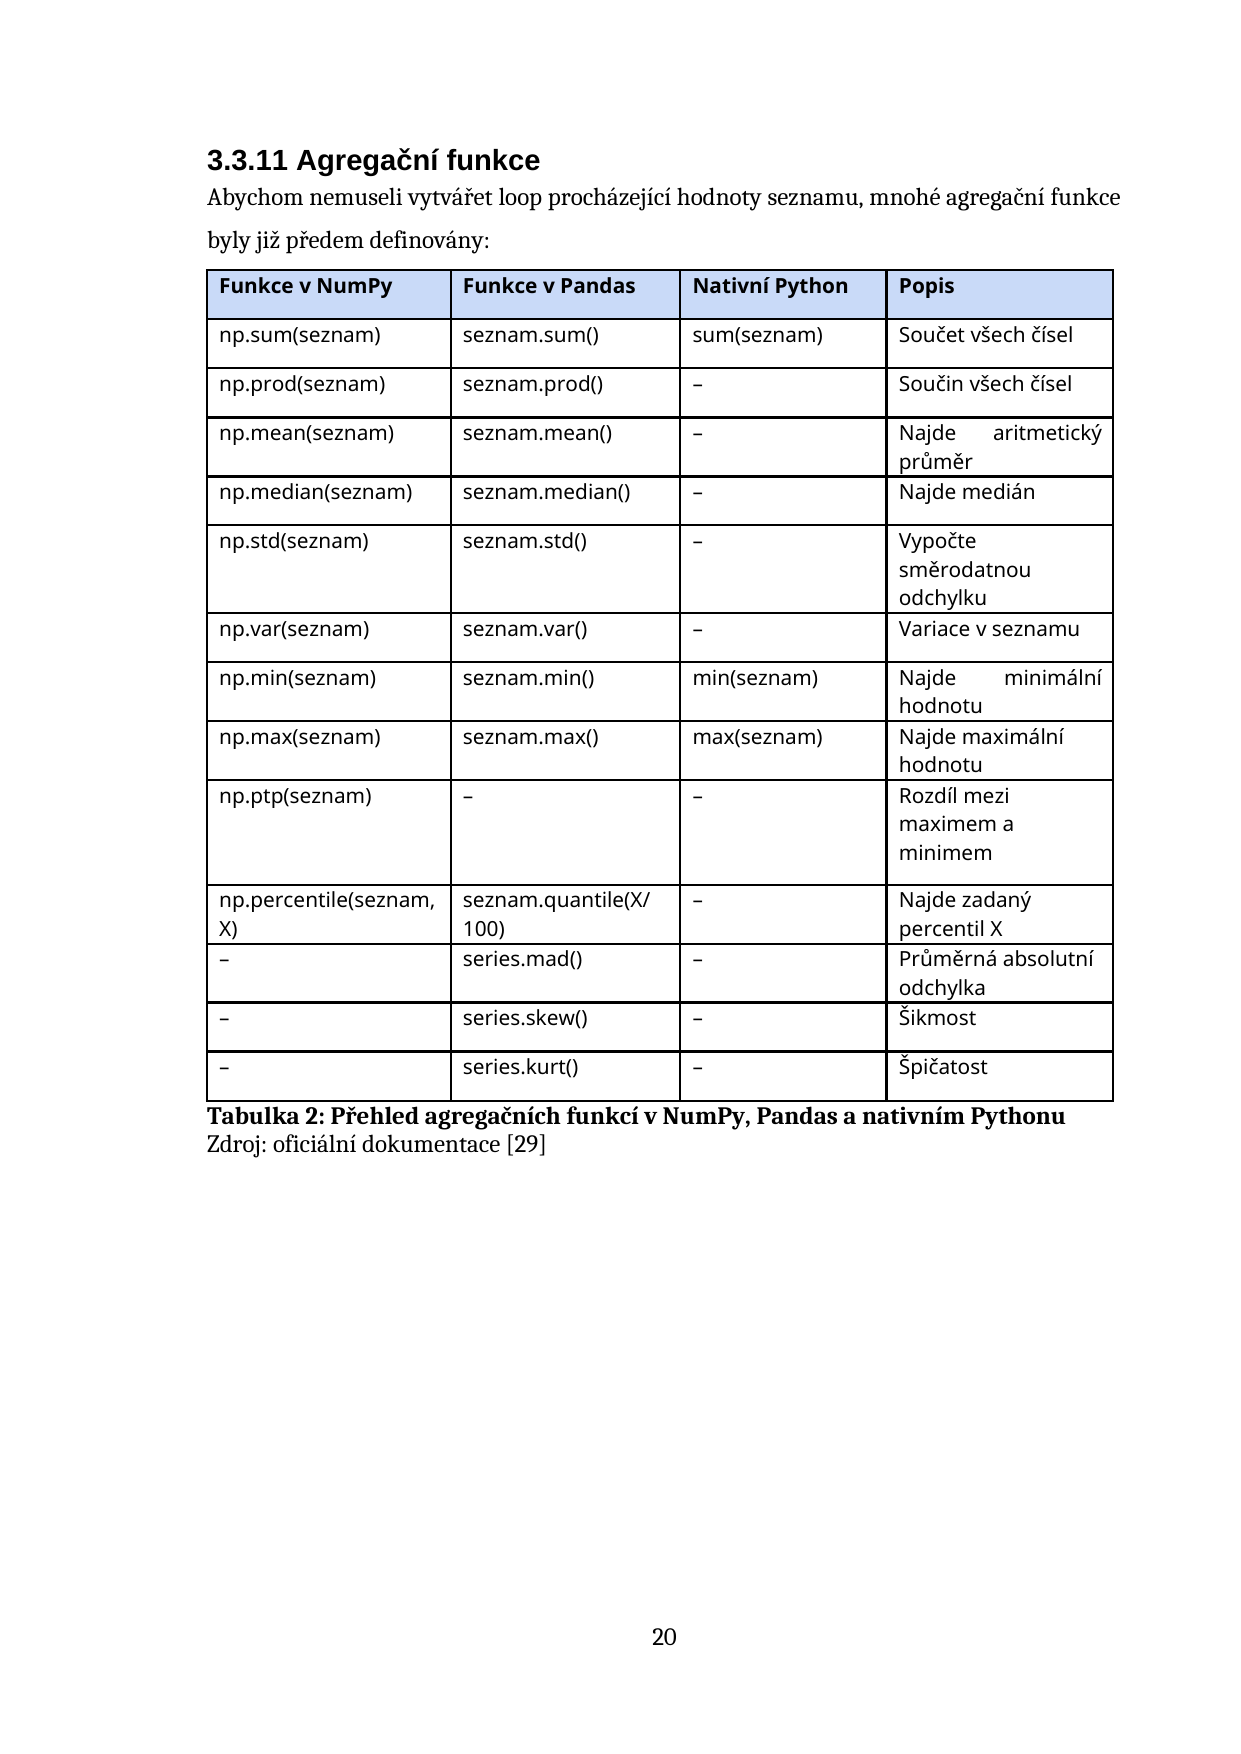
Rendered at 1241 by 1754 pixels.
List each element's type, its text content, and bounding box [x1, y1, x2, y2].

table_cell – [681, 526, 885, 612]
table_cell seznam.quantile(X/100) [452, 886, 679, 942]
table_cell seznam.std() [452, 526, 679, 612]
table_header Popis [888, 271, 1112, 318]
table_cell np.sum(seznam) [208, 320, 450, 367]
table_cell Rozdíl mezi maximem a minimem [888, 781, 1112, 883]
table_cell np.prod(seznam) [208, 369, 450, 416]
subtitle 3.3.11 Agregační funkce [207, 143, 1122, 177]
table_cell – [208, 945, 450, 1001]
table_cell – [681, 478, 885, 524]
text Abychom nemuseli vytvářet loop procházející hodnoty seznamu, mnohé agregační funkce byly již předem definovány: [207, 183, 1122, 255]
table_cell – [452, 781, 679, 883]
text Zdroj: oficiální dokumentace [29] [207, 1130, 1122, 1159]
table_cell min(seznam) [681, 663, 885, 720]
table_cell – [681, 886, 885, 942]
table_cell – [681, 369, 885, 416]
table_cell np.ptp(seznam) [208, 781, 450, 883]
table_cell max(seznam) [681, 722, 885, 779]
table_cell Součet všech čísel [888, 320, 1112, 367]
table_cell seznam.mean() [452, 419, 679, 475]
table_cell – [681, 1004, 885, 1050]
table_cell sum(seznam) [681, 320, 885, 367]
table_cell Vypočte směrodatnou odchylku [888, 526, 1112, 612]
table_header Funkce v Pandas [452, 271, 679, 318]
table_cell Špičatost [888, 1053, 1112, 1099]
table_cell Najde medián [888, 478, 1112, 524]
table_cell np.var(seznam) [208, 614, 450, 661]
table_cell seznam.var() [452, 614, 679, 661]
table_cell Najde maximální hodnotu [888, 722, 1112, 779]
table_cell seznam.sum() [452, 320, 679, 367]
table_cell Součin všech čísel [888, 369, 1112, 416]
table_cell – [681, 781, 885, 883]
table_cell np.percentile(seznam, X) [208, 886, 450, 942]
table_cell – [208, 1053, 450, 1099]
table_cell seznam.max() [452, 722, 679, 779]
table_cell np.std(seznam) [208, 526, 450, 612]
table_cell seznam.prod() [452, 369, 679, 416]
table_cell Variace v seznamu [888, 614, 1112, 661]
table_cell seznam.median() [452, 478, 679, 524]
table_cell Průměrná absolutní odchylka [888, 945, 1112, 1001]
table_cell np.median(seznam) [208, 478, 450, 524]
table_cell series.mad() [452, 945, 679, 1001]
table_cell series.kurt() [452, 1053, 679, 1099]
table_cell np.mean(seznam) [208, 419, 450, 475]
table_cell – [681, 945, 885, 1001]
table_cell – [681, 419, 885, 475]
table_cell Najde zadaný percentil X [888, 886, 1112, 942]
table_cell series.skew() [452, 1004, 679, 1050]
subtitle Tabulka 2: Přehled agregačních funkcí v NumPy, Pandas a nativním Pythonu [207, 1102, 1122, 1130]
table_cell – [681, 614, 885, 661]
table_cell np.max(seznam) [208, 722, 450, 779]
table_cell – [681, 1053, 885, 1099]
table_cell Šikmost [888, 1004, 1112, 1050]
table_header Nativní Python [681, 271, 885, 318]
table_cell seznam.min() [452, 663, 679, 720]
table_cell – [208, 1004, 450, 1050]
table_cell np.min(seznam) [208, 663, 450, 720]
table_cell Najde aritmetický průměr [888, 419, 1112, 475]
table_header Funkce v NumPy [208, 271, 450, 318]
table_cell Najde minimální hodnotu [888, 663, 1112, 720]
